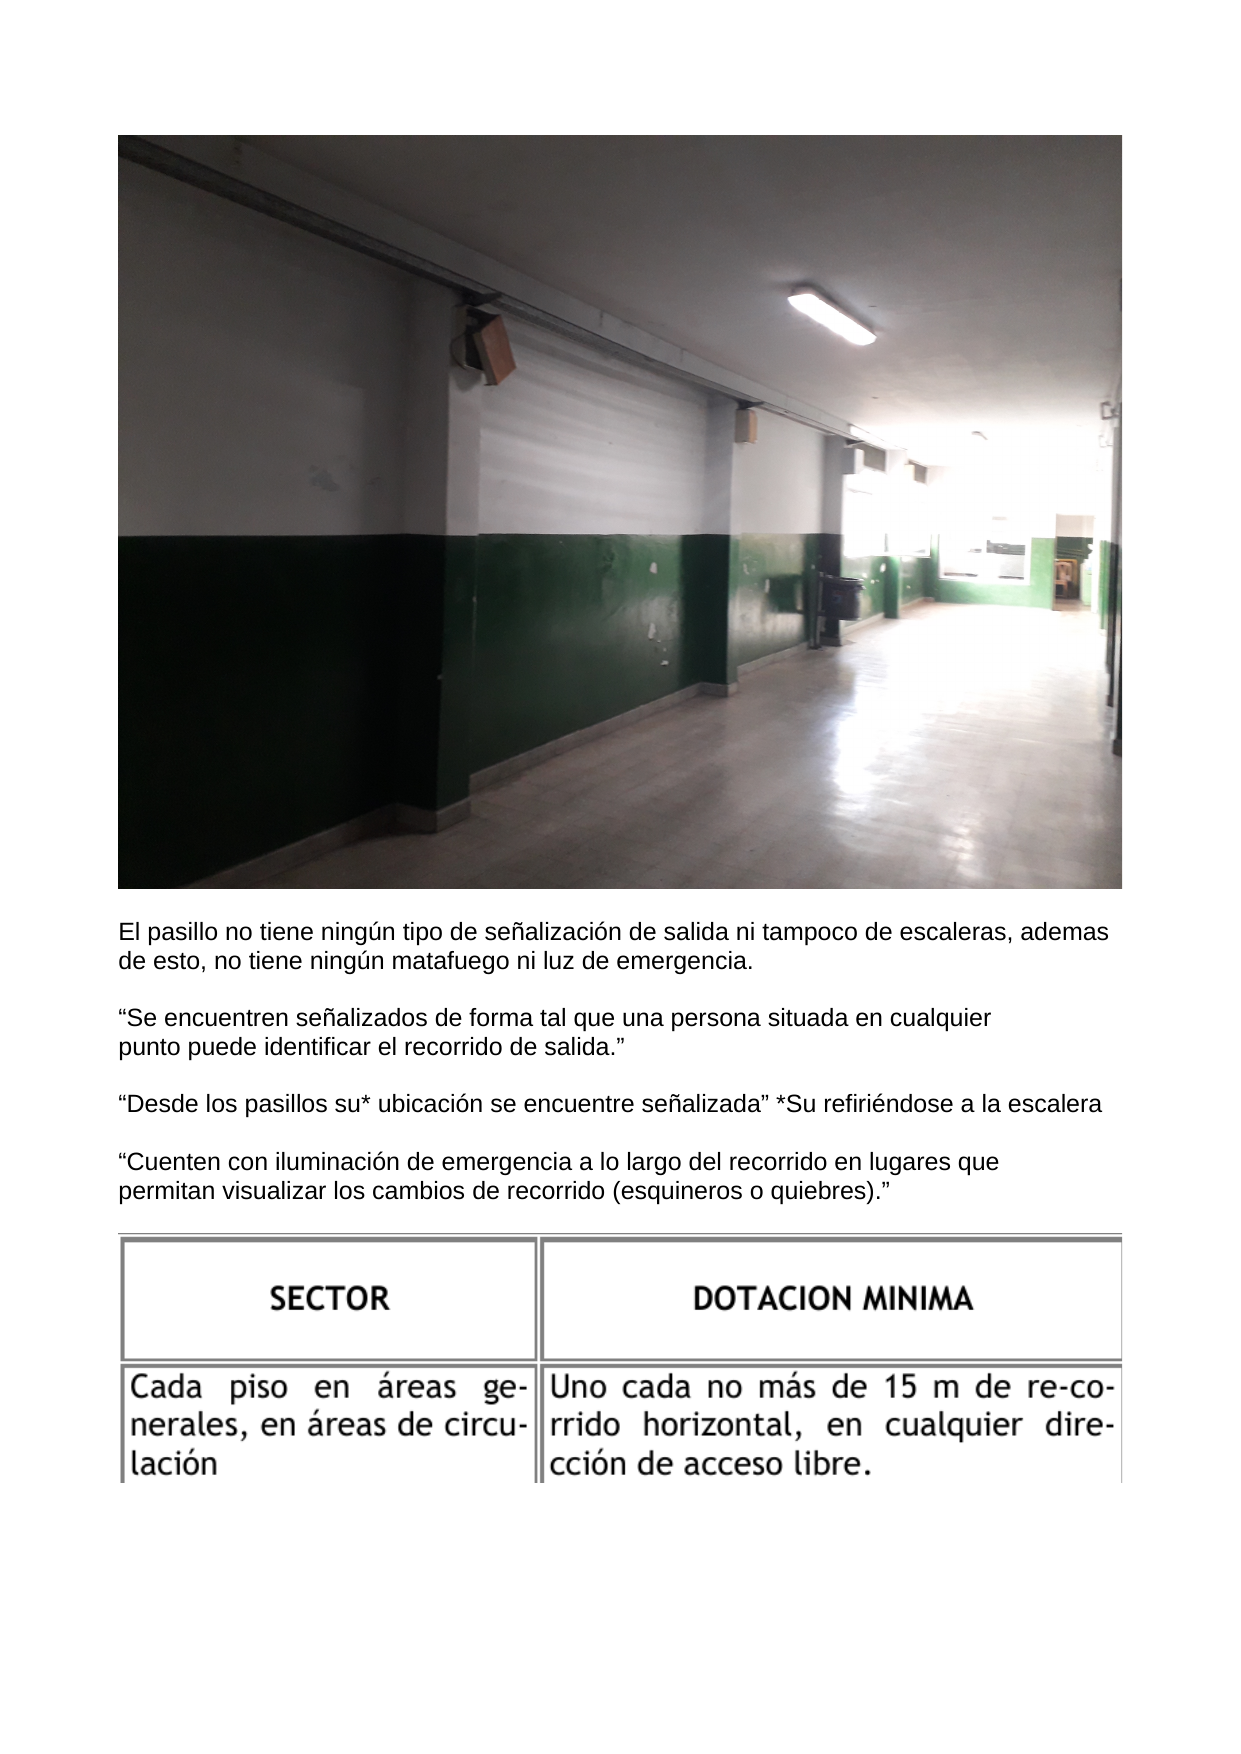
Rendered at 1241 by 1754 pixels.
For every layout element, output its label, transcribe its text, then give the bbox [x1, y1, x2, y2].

picture [118, 1233, 1123, 1483]
text permitan visualizar los cambios de recorrido (esquineros o quiebres).” [118, 1176, 1122, 1204]
text El pasillo no tiene ningún tipo de señalización de salida ni tampoco de escaleras, ademas de esto, no tiene ningún matafuego ni luz de emergencia. [118, 917, 1122, 974]
text “Se encuentren señalizados de forma tal que una persona situada en cualquier [118, 1003, 1122, 1032]
text “Cuenten con iluminación de emergencia a lo largo del recorrido en lugares que [118, 1147, 1122, 1176]
picture [118, 135, 1123, 889]
text punto puede identificar el recorrido de salida.” [118, 1032, 1122, 1061]
text “Desde los pasillos su* ubicación se encuentre señalizada” *Su refiriéndose a la escalera [118, 1089, 1122, 1118]
